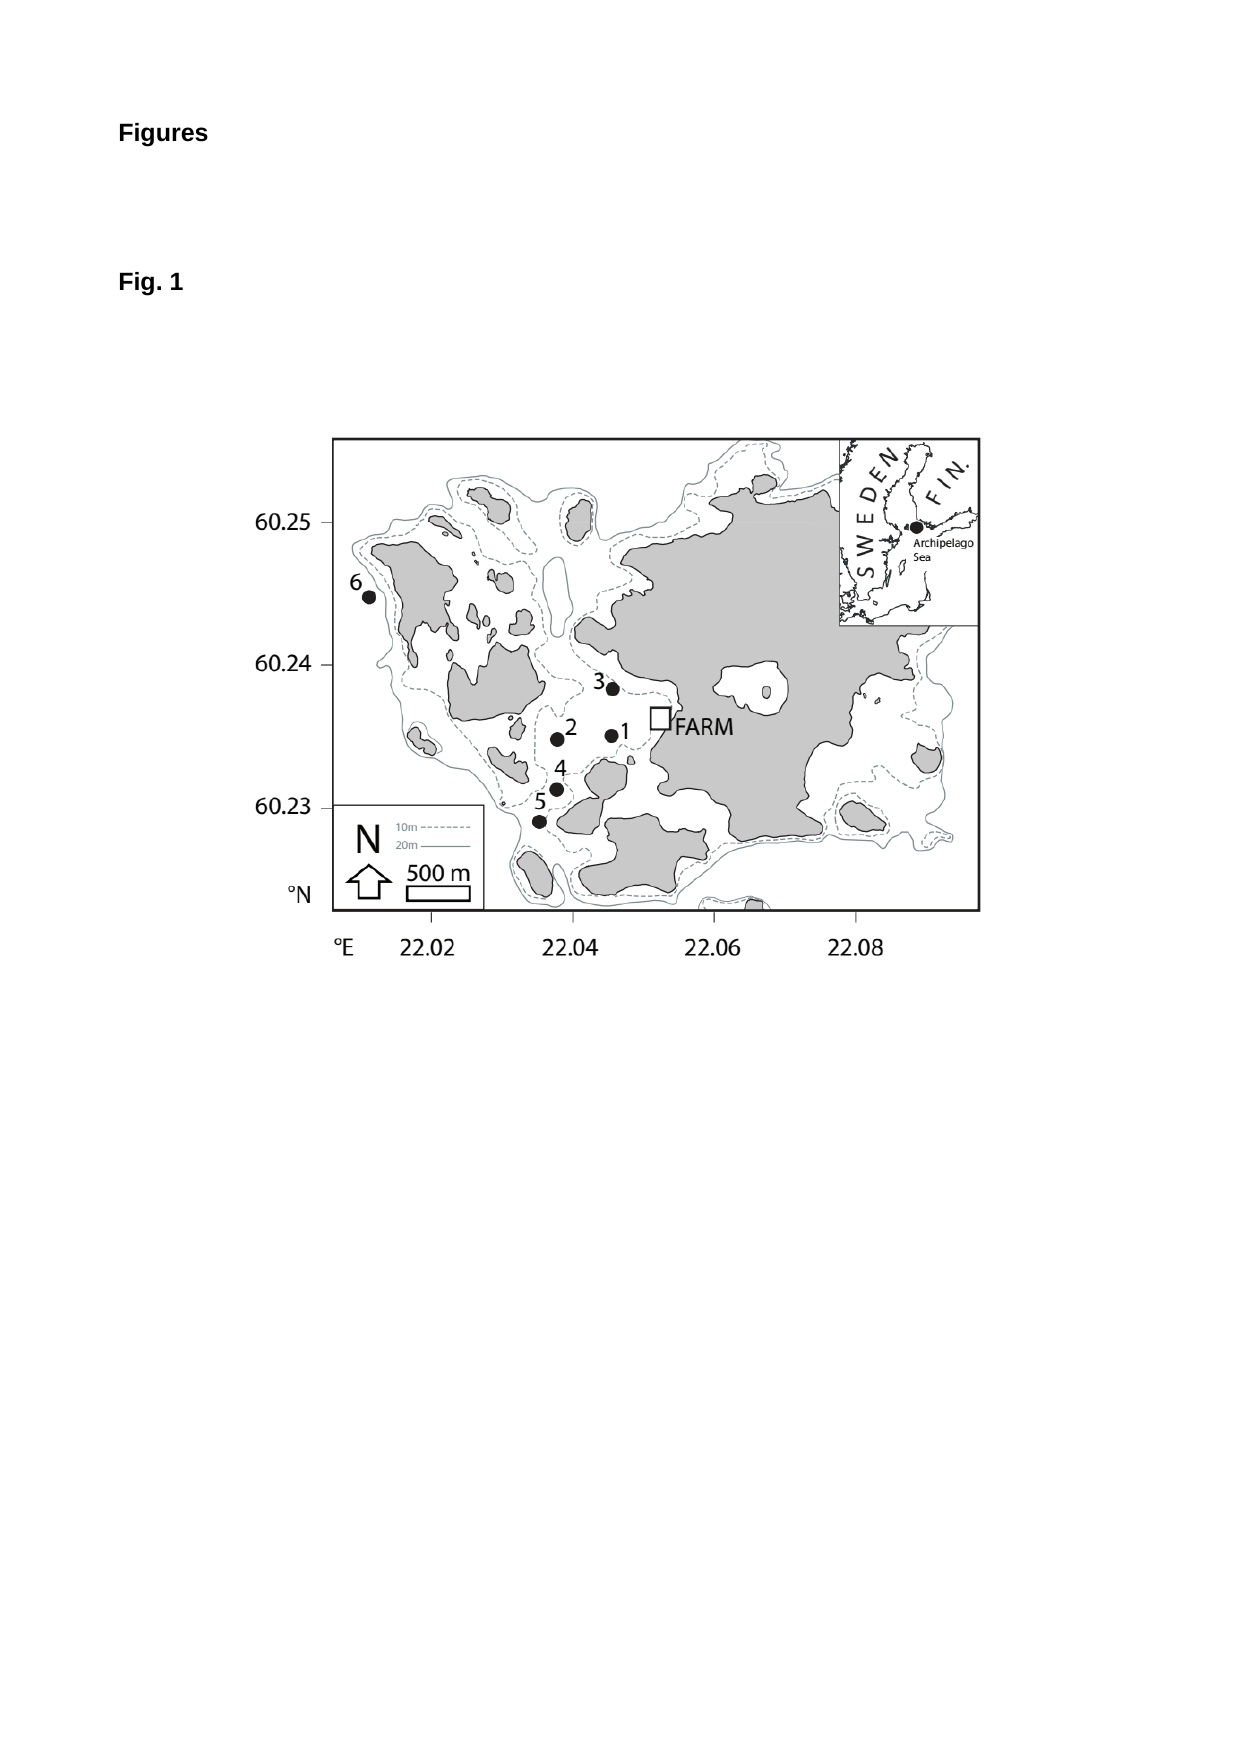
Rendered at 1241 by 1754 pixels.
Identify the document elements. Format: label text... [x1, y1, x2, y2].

picture [118, 340, 1123, 1051]
text Fig. 1 [118, 266, 1122, 295]
text Figures [118, 118, 1122, 147]
